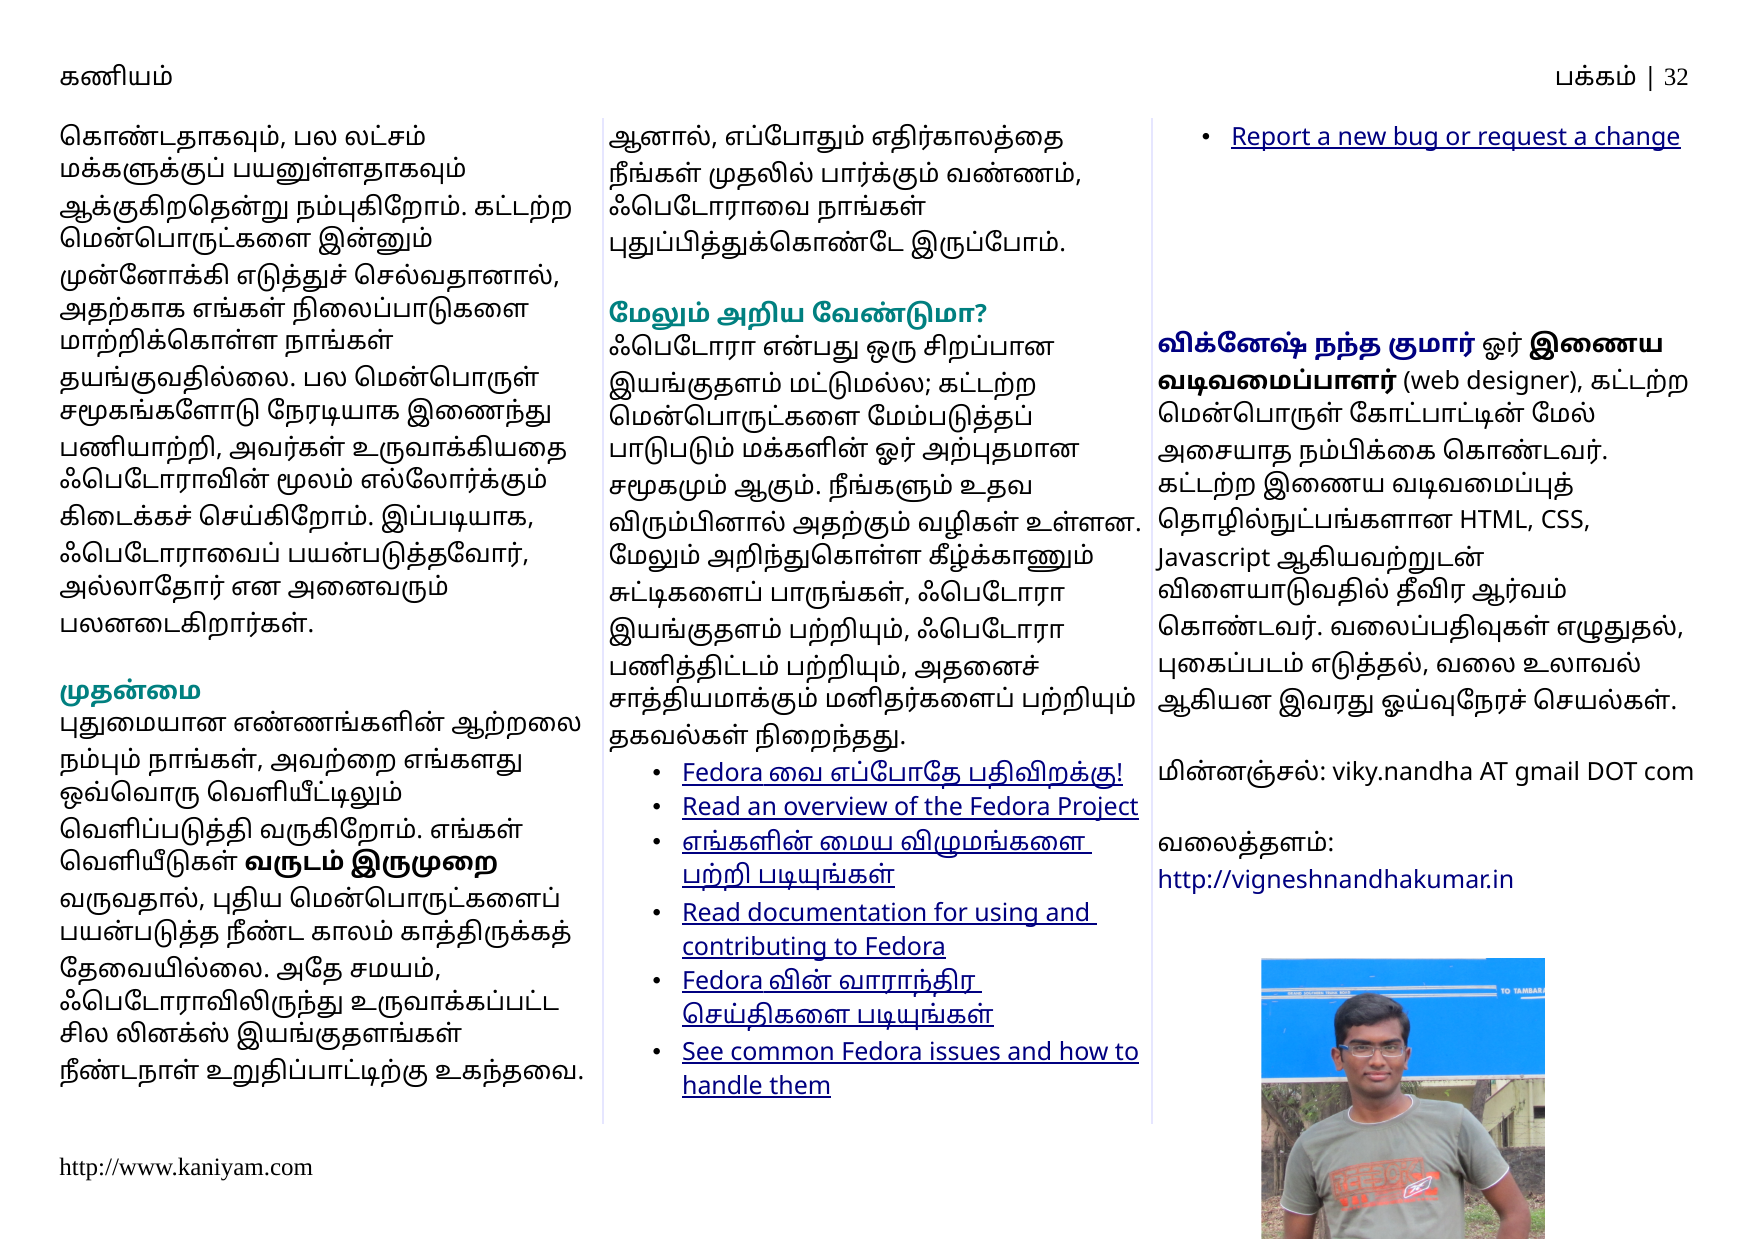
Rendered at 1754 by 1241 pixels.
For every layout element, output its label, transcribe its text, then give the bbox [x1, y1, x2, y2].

text மேலும் அறிய வேண்டுமா? [608, 296, 1146, 333]
list See common Fedora issues and how to handle them [652, 1033, 1146, 1101]
text முதன்மை [59, 677, 597, 709]
list Fedoraவை எப்போதே பதிவிறக்கு! [652, 755, 1146, 789]
list Fedoraவின் வாராந்திர செய்திகளை படியுங்கள் [652, 962, 1146, 1033]
picture [1261, 958, 1545, 1239]
list எங்களின் மைய விழுமங்களை பற்றி படியுங்கள் [652, 823, 1146, 894]
list Read documentation for using and contributing to Fedora [652, 894, 1146, 962]
list Read an overview of the Fedora Project [652, 789, 1146, 823]
text ஃபெடோரா என்பது ஒரு சிறப்பான இயங்குதளம் மட்டுமல்ல; கட்டற்ற மென்பொருட்களை மேம்படுத்தப் பாடுபடும் மக்களின் ஓர் அற்புதமான சமூகமும் ஆகும். நீங்களும் உதவ விரும்பினால் அதற்கும் வழிகள் உள்ளன. மேலும் அறிந்துகொள்ள கீழ்க்காணும் சுட்டிகளைப் பாருங்கள், ஃபெடோரா இயங்குதளம் பற்றியும், ஃபெடோரா பணித்திட்டம் பற்றியும், அதனைச் சாத்தியமாக்கும் மனிதர்களைப் பற்றியும் தகவல்கள் நிறைந்தது. [608, 333, 1146, 755]
text விக்னேஷ் நந்த குமார் ஓர் இணைய வடிவமைப்பாளர் (web designer), கட்டற்ற மென்பொருள் கோட்பாட்டின் மேல் அசையாத நம்பிக்கை கொண்டவர். கட்டற்ற இணைய வடிவமைப்புத் தொழில்நுட்பங்களான HTML, CSS, Javascript ஆகியவற்றுடன் விளையாடுவதில் தீவிர ஆர்வம் கொண்டவர். வலைப்பதிவுகள் எழுதுதல், புகைப்படம் எடுத்தல், வலை உலாவல் ஆகியன இவரது ஓய்வுநேரச் செயல்கள். மின்னஞ்சல்: viky.nandha AT gmail DOT com வலைத்தளம்: http://vigneshnandhakumar.in [1157, 330, 1695, 896]
text புதுமையான எண்ணங்களின் ஆற்றலை நம்பும் நாங்கள், அவற்றை எங்களது ஒவ்வொரு வெளியீட்டிலும் வெளிப்படுத்தி வருகிறோம். எங்கள் வெளியீடுகள் வருடம் இருமுறை வருவதால், புதிய மென்பொருட்களைப் பயன்படுத்த நீண்ட காலம் காத்திருக்கத் தேவையில்லை. அதே சமயம், ஃபெடோராவிலிருந்து உருவாக்கப்பட்ட சில லினக்ஸ் இயங்குதளங்கள் நீண்டநாள் உறுதிப்பாட்டிற்கு உகந்தவை. [59, 709, 597, 1090]
text கொண்டதாகவும், பல லட்சம் மக்களுக்குப் பயனுள்ளதாகவும் ஆக்குகிறதென்று நம்புகிறோம். கட்டற்ற மென்பொருட்களை இன்னும் முன்னோக்கி எடுத்துச் செல்வதானால், அதற்காக எங்கள் நிலைப்பாடுகளை மாற்றிக்கொள்ள நாங்கள் தயங்குவதில்லை. பல மென்பொருள் சமூகங்களோடு நேரடியாக இணைந்து பணியாற்றி, அவர்கள் உருவாக்கியதை ஃபெடோராவின் மூலம் எல்லோர்க்கும் கிடைக்கச் செய்கிறோம். இப்படியாக, ஃபெடோராவைப் பயன்படுத்தவோர், அல்லாதோர் என அனைவரும் பலனடைகிறார்கள். [59, 118, 597, 643]
text ஆனால், எப்போதும் எதிர்காலத்தை நீங்கள் முதலில் பார்க்கும் வண்ணம், ஃபெடோராவை நாங்கள் புதுப்பித்துக்கொண்டே இருப்போம். [608, 118, 1146, 262]
list Report a new bug or request a change [1202, 118, 1695, 153]
